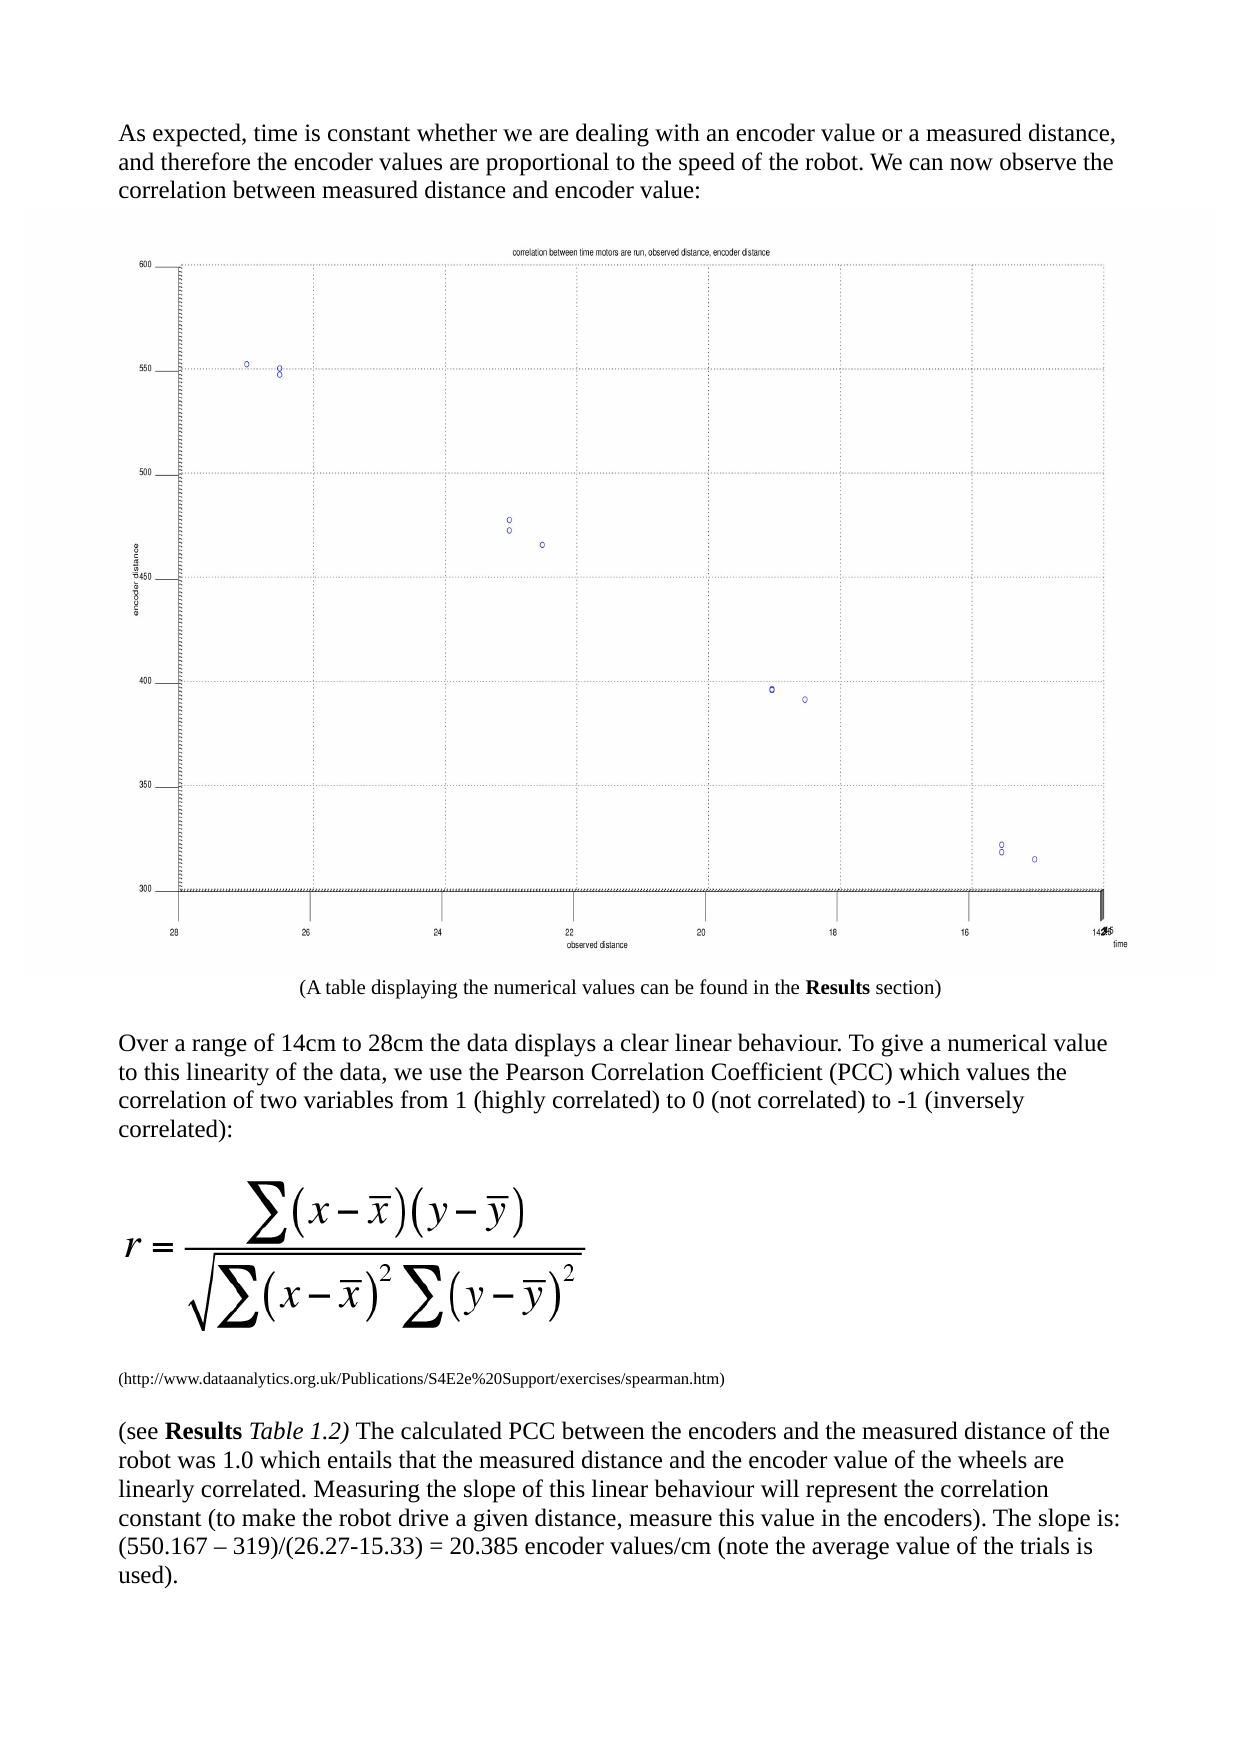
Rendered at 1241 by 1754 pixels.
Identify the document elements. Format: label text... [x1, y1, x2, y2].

text (http://www.dataanalytics.org.uk/Publications/S4E2e%20Support/exercises/spearman.htm) [118, 1368, 1122, 1388]
text (A table displaying the numerical values can be found in the Results section) [118, 976, 1122, 999]
picture [118, 1171, 594, 1340]
text Over a range of 14cm to 28cm the data displays a clear linear behaviour. To give a numerical value to this linearity of the data, we use the Pearson Correlation Coefficient (PCC) which values the correlation of two variables from 1 (highly correlated) to 0 (not correlated) to -1 (inversely correlated): [118, 1028, 1122, 1143]
text (see Results Table 1.2) The calculated PCC between the encoders and the measured distance of the robot was 1.0 which entails that the measured distance and the encoder value of the wheels are linearly correlated. Measuring the slope of this linear behaviour will represent the correlation constant (to make the robot drive a given distance, measure this value in the encoders). The slope is: (550.167 – 319)/(26.27-15.33) = 20.385 encoder values/cm (note the average value of the trials is used). [118, 1416, 1122, 1589]
text As expected, time is constant whether we are dealing with an encoder value or a measured distance, and therefore the encoder values are proportional to the speed of the robot. We can now observe the correlation between measured distance and encoder value: [118, 118, 1122, 204]
picture [23, 207, 1217, 976]
